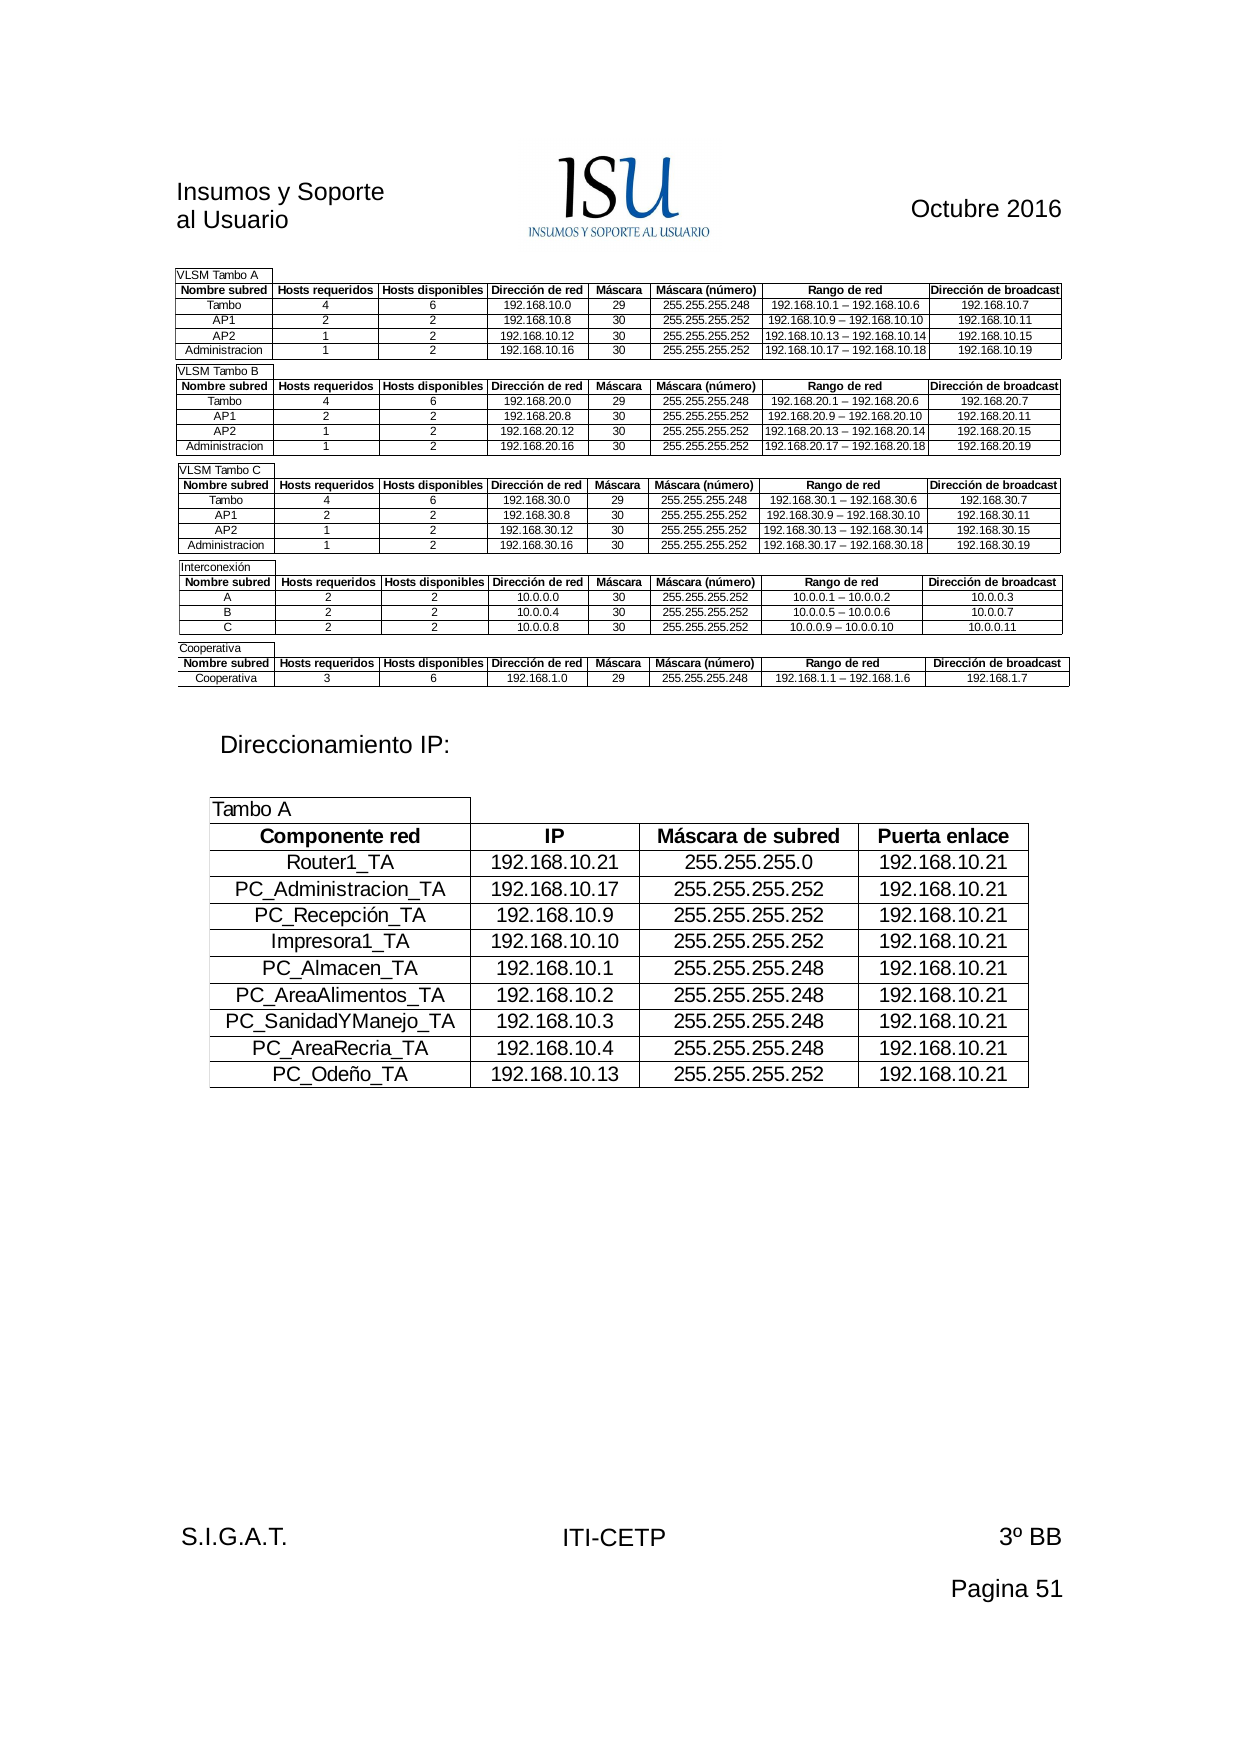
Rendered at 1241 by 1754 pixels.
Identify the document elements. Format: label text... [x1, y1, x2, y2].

picture [517, 138, 723, 252]
text Direccionamiento IP: [177, 731, 1063, 759]
